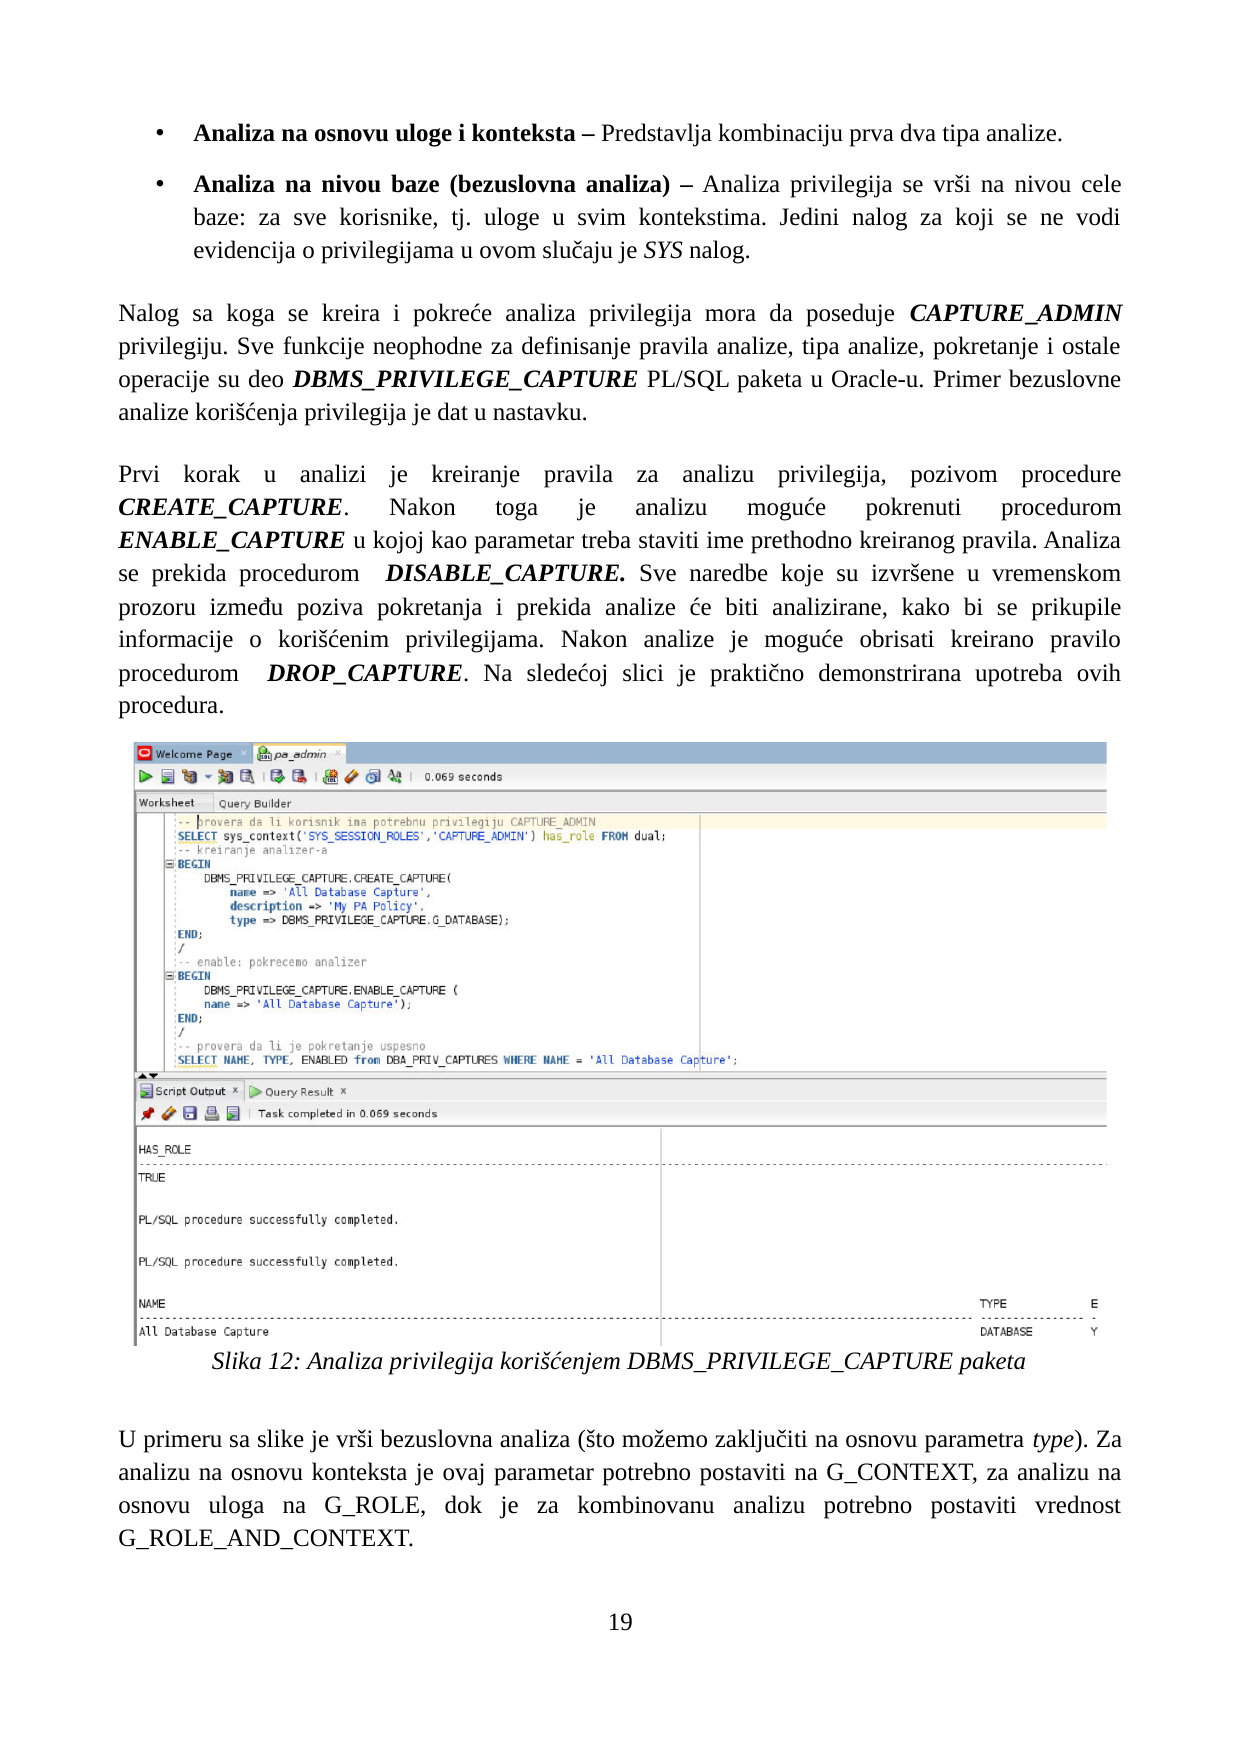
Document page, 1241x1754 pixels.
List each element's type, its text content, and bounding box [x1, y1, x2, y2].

text U primeru sa slike je vrši bezuslovna analiza (što možemo zaključiti na osnovu parametra type). Za analizu na osnovu konteksta je ovaj parametar potrebno postaviti na G_CONTEXT, za analizu na osnovu uloga na G_ROLE, dok je za kombinovanu analizu potrebno postaviti vrednost G_ROLE_AND_CONTEXT. [118, 1424, 1122, 1551]
text Slika 12: Analiza privilegija korišćenjem DBMS_PRIVILEGE_CAPTURE paketa [133, 1346, 1107, 1374]
text Prvi korak u analizi je kreiranje pravila za analizu privilegija, pozivom procedure CREATE_CAPTURE. Nakon toga je analizu moguće pokrenuti procedurom ENABLE_CAPTURE u kojoj kao parametar treba staviti ime prethodno kreiranog pravila. Analiza se prekida procedurom DISABLE_CAPTURE. Sve naredbe koje su izvršene u vremenskom prozoru između poziva pokretanja i prekida analize će biti analizirane, kako bi se prikupile informacije o korišćenim privilegijama. Nakon analize je moguće obrisati kreirano pravilo procedurom DROP_CAPTURE. Na sledećoj slici je praktično demonstrirana upotreba ovih procedura. [118, 459, 1122, 719]
list Analiza na nivou baze (bezuslovna analiza) – Analiza privilegija se vrši na nivou cele baze: za sve korisnike, tj. uloge u svim kontekstima. Jedini nalog za koji se ne vodi evidencija o privilegijama u ovom slučaju je SYS nalog. [156, 169, 1122, 264]
list Analiza na osnovu uloge i konteksta – Predstavlja kombinaciju prva dva tipa analize. [156, 118, 1122, 147]
text Nalog sa koga se kreira i pokreće analiza privilegija mora da poseduje CAPTURE_ADMIN privilegiju. Sve funkcije neophodne za definisanje pravila analize, tipa analize, pokretanje i ostale operacije su deo DBMS_PRIVILEGE_CAPTURE PL/SQL paketa u Oracle-u. Primer bezuslovne analize korišćenja privilegija je dat u nastavku. [118, 298, 1122, 426]
picture [133, 742, 1107, 1346]
